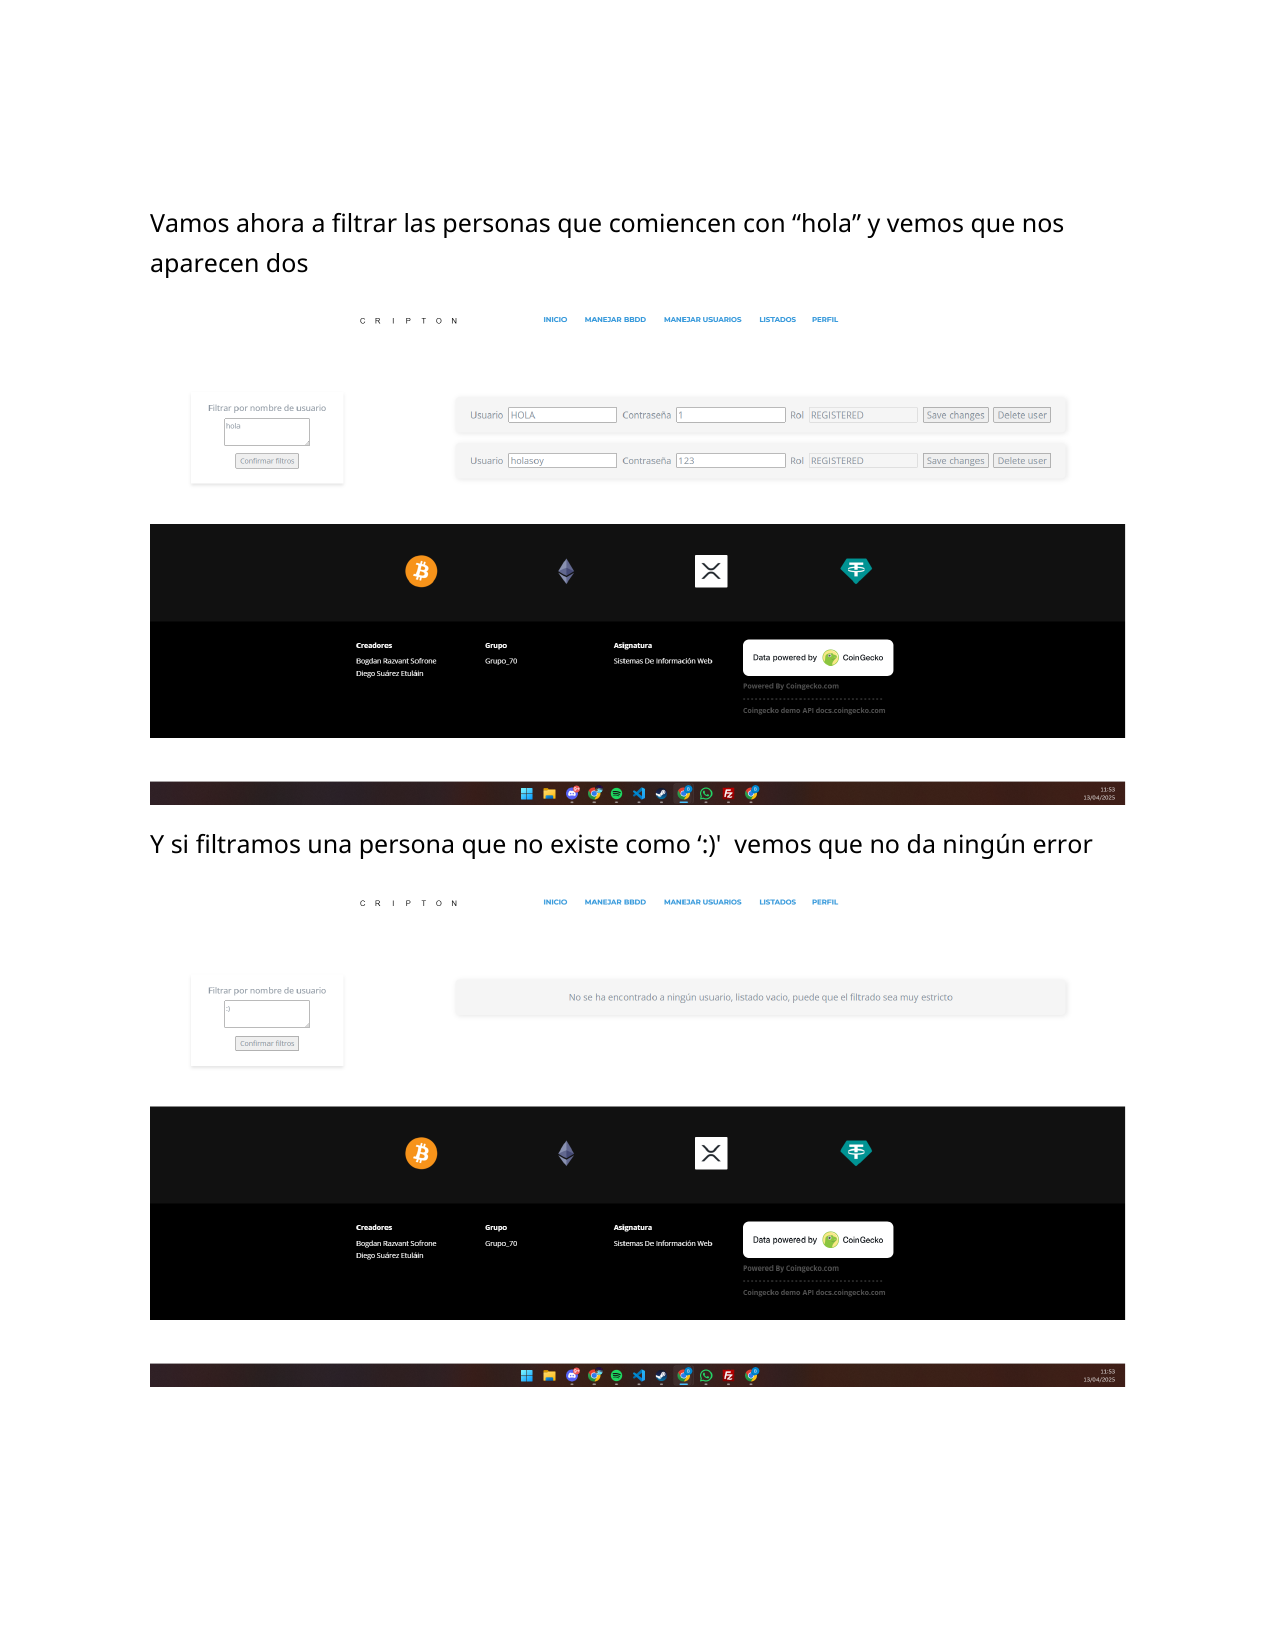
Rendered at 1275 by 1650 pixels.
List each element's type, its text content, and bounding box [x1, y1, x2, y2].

text Y si filtramos una persona que no existe como ‘:)' vemos que no da ningún error [150, 827, 1125, 861]
text Vamos ahora a filtrar las personas que comiencen con “hola” y vemos que nos aparecen dos [150, 206, 1125, 280]
